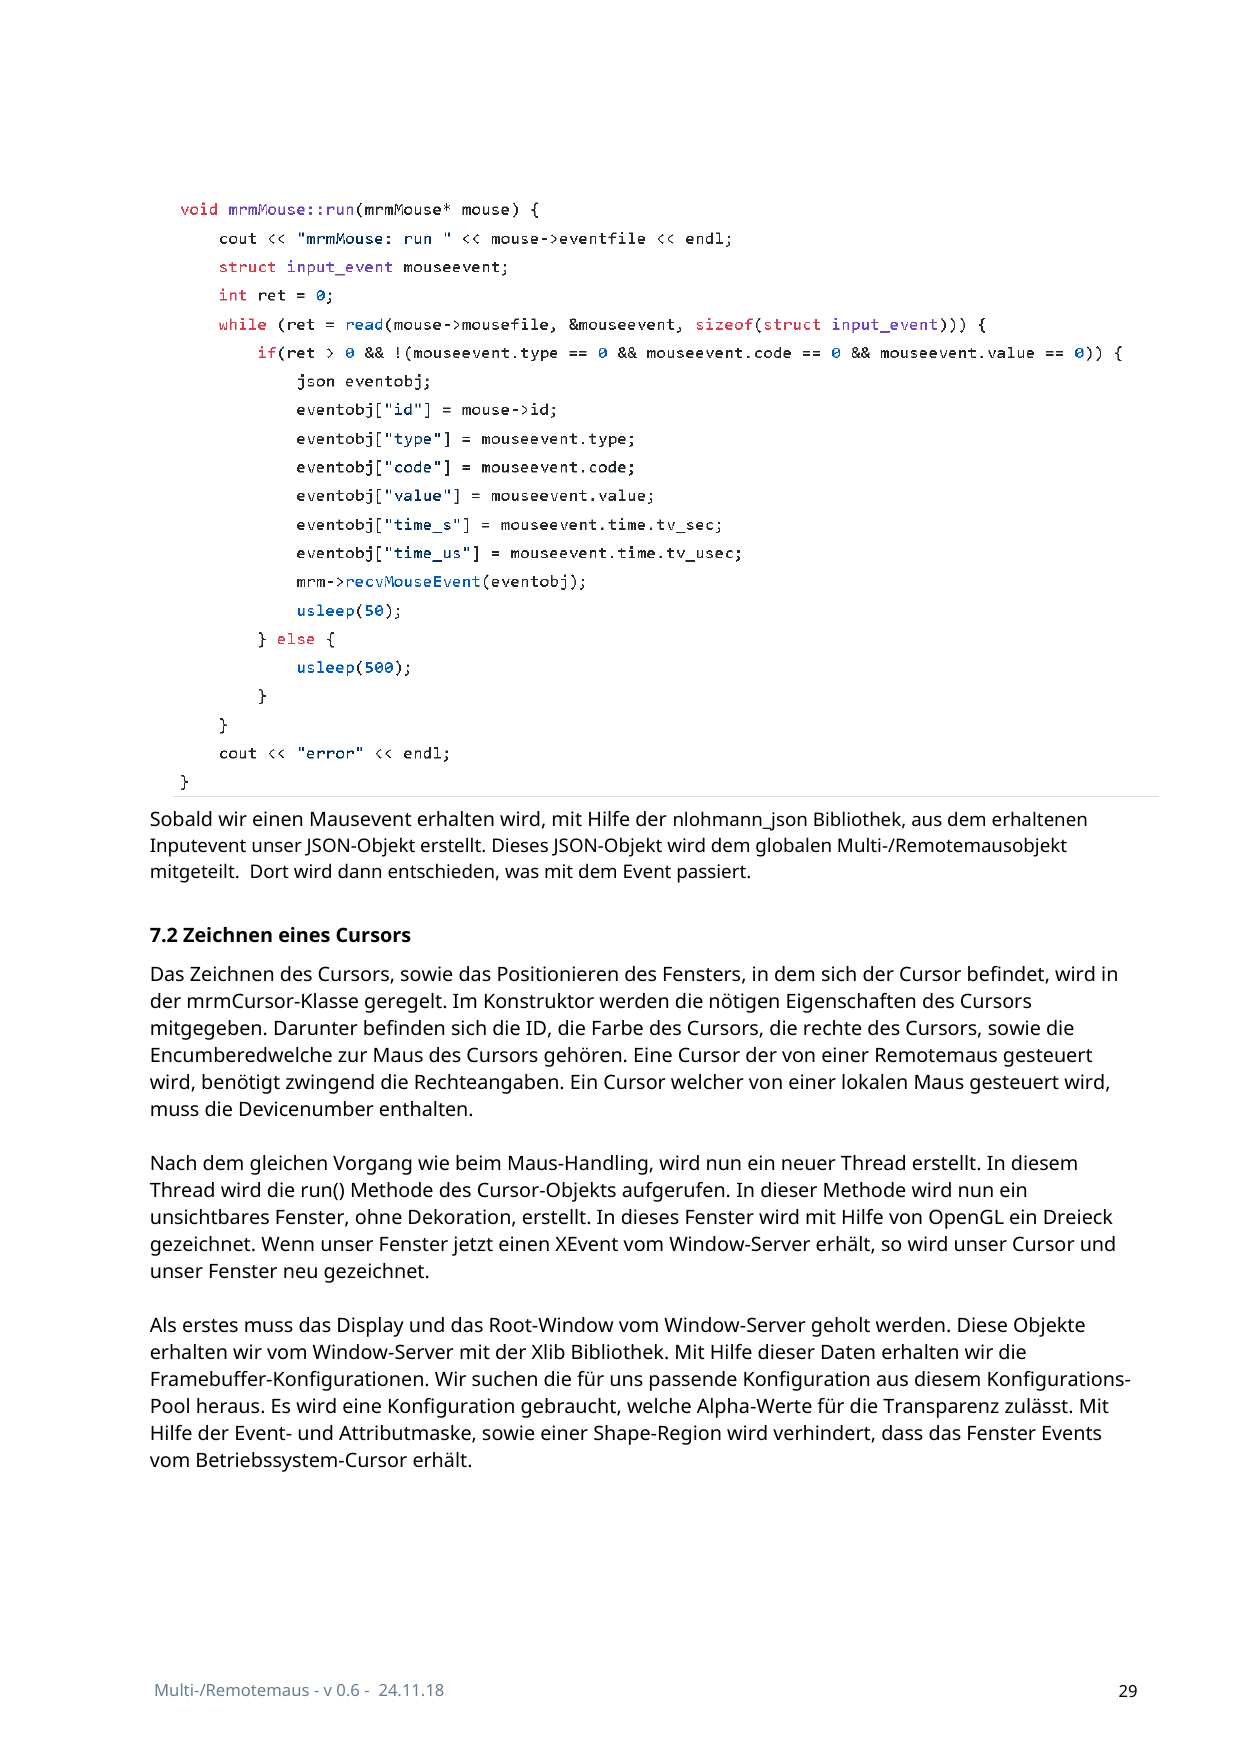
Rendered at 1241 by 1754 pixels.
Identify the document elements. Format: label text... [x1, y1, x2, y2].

text Nach dem gleichen Vorgang wie beim Maus-Handling, wird nun ein neuer Thread erstellt. In diesem Thread wird die run() Methode des Cursor-Objekts aufgerufen. In dieser Methode wird nun ein unsichtbares Fenster, ohne Dekoration, erstellt. In dieses Fenster wird mit Hilfe von OpenGL ein Dreieck gezeichnet. Wenn unser Fenster jetzt einen XEvent vom Window-Server erhält, so wird unser Cursor und unser Fenster neu gezeichnet. [149, 1149, 1136, 1284]
text Das Zeichnen des Cursors, sowie das Positionieren des Fensters, in dem sich der Cursor befindet, wird in der mrmCursor-Klasse geregelt. Im Konstruktor werden die nötigen Eigenschaften des Cursors mitgegeben. Darunter befinden sich die ID, die Farbe des Cursors, die rechte des Cursors, sowie die Encumberedwelche zur Maus des Cursors gehören. Eine Cursor der von einer Remotemaus gesteuert wird, benötigt zwingend die Rechteangaben. Ein Cursor welcher von einer lokalen Maus gesteuert wird, muss die Devicenumber enthalten. [149, 960, 1136, 1122]
text Als erstes muss das Display und das Root-Window vom Window-Server geholt werden. Diese Objekte erhalten wir vom Window-Server mit der Xlib Bibliothek. Mit Hilfe dieser Daten erhalten wir die Framebuffer-Konfigurationen. Wir suchen die für uns passende Konfiguration aus diesem Konfigurations-Pool heraus. Es wird eine Konfiguration gebraucht, welche Alpha-Werte für die Transparenz zulässt. Mit Hilfe der Event- und Attributmaske, sowie einer Shape-Region wird verhindert, dass das Fenster Events vom Betriebssystem-Cursor erhält. [149, 1311, 1136, 1473]
text Sobald wir einen Mausevent erhalten wird, mit Hilfe der nlohmann_json Bibliothek, aus dem erhaltenen Inputevent unser JSON-Objekt erstellt. Dieses JSON-Objekt wird dem globalen Multi-/Remotemausobjekt mitgeteilt. Dort wird dann entschieden, was mit dem Event passiert. [149, 183, 1136, 883]
picture [172, 194, 1159, 806]
subtitle Zeichnen eines Cursors [149, 921, 1136, 948]
